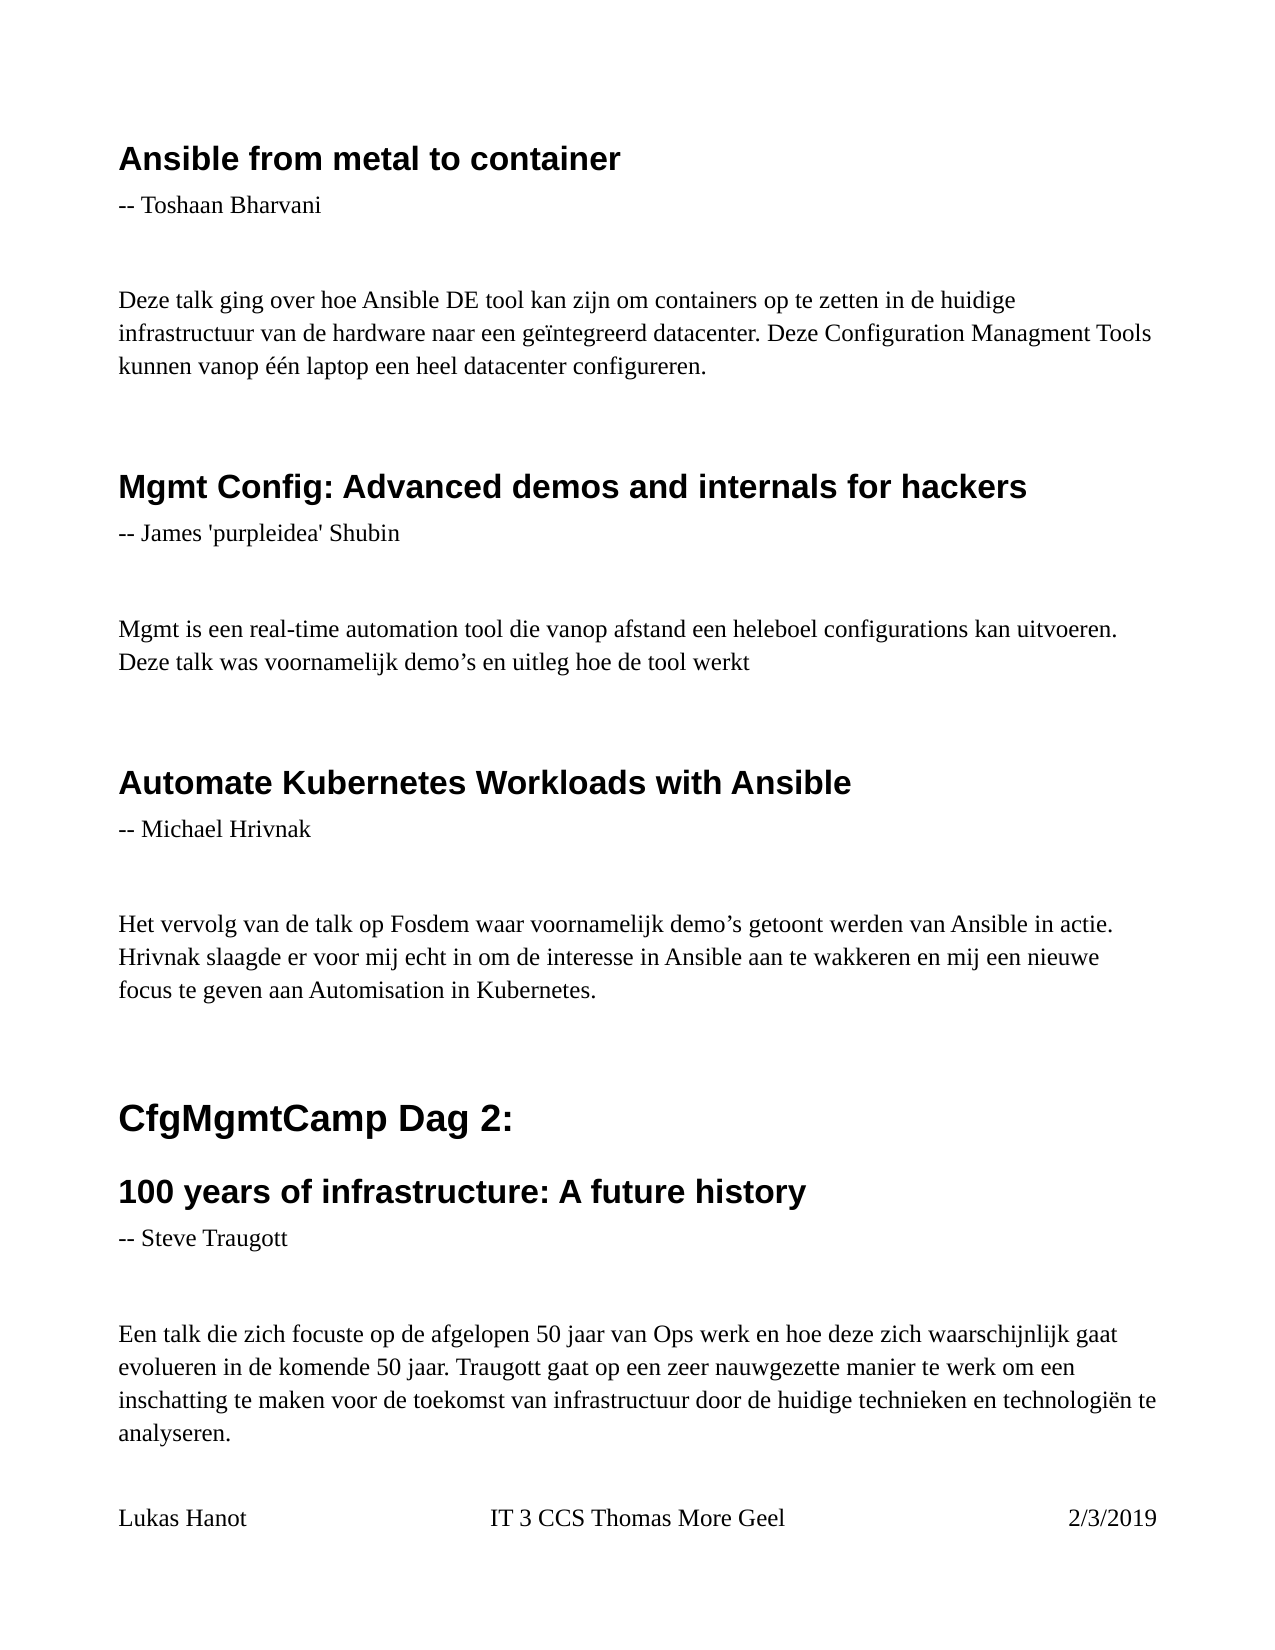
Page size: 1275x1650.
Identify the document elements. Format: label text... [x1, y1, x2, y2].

text -- Michael Hrivnak [118, 814, 1157, 843]
subtitle 100 years of infrastructure: A future history [118, 1172, 1157, 1211]
subtitle Mgmt Config: Advanced demos and internals for hackers [118, 467, 1157, 506]
text -- Toshaan Bharvani [118, 190, 1157, 219]
subtitle Automate Kubernetes Workloads with Ansible [118, 763, 1157, 801]
text Mgmt is een real-time automation tool die vanop afstand een heleboel configurations kan uitvoeren. Deze talk was voornamelijk demo’s en uitleg hoe de tool werkt [118, 614, 1157, 676]
text -- Steve Traugott [118, 1223, 1157, 1252]
subtitle CfgMgmtCamp Dag 2: [118, 1095, 1157, 1139]
text -- James 'purpleidea' Shubin [118, 518, 1157, 547]
subtitle Ansible from metal to container [118, 139, 1157, 178]
text Deze talk ging over hoe Ansible DE tool kan zijn om containers op te zetten in de huidige infrastructuur van de hardware naar een geïntegreerd datacenter. Deze Configuration Managment Tools kunnen vanop één laptop een heel datacenter configureren. [118, 285, 1157, 380]
text Een talk die zich focuste op de afgelopen 50 jaar van Ops werk en hoe deze zich waarschijnlijk gaat evolueren in de komende 50 jaar. Traugott gaat op een zeer nauwgezette manier te werk om een inschatting te maken voor de toekomst van infrastructuur door de huidige technieken en technologiën te analyseren. [118, 1319, 1157, 1447]
text Het vervolg van de talk op Fosdem waar voornamelijk demo’s getoont werden van Ansible in actie. Hrivnak slaagde er voor mij echt in om de interesse in Ansible aan te wakkeren en mij een nieuwe focus te geven aan Automisation in Kubernetes. [118, 909, 1157, 1004]
